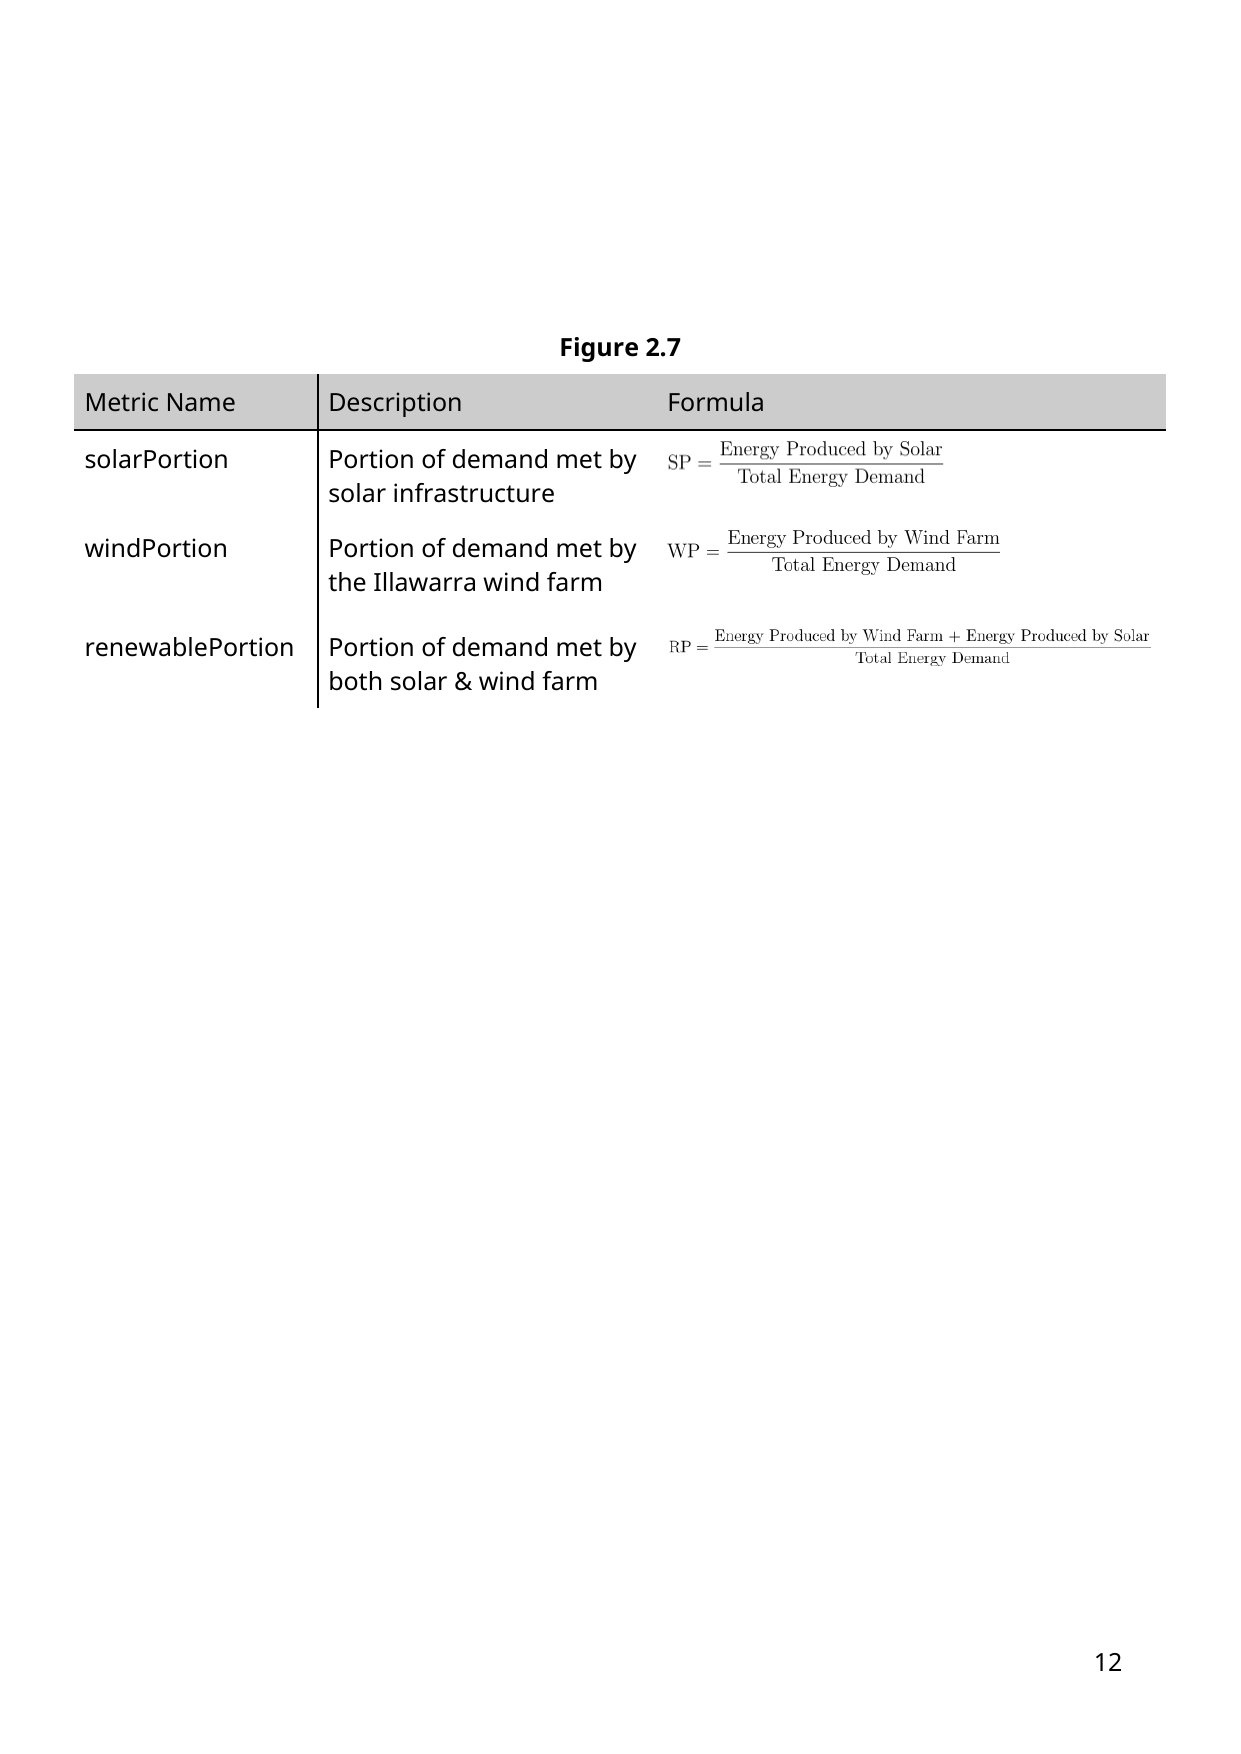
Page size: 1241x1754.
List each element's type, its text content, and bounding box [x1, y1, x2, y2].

table_cell Portion of demand met by solar infrastructure [319, 431, 657, 520]
picture [667, 629, 1152, 666]
table_cell Portion of demand met by the Illawarra wind farm [319, 520, 657, 619]
table_cell Description [319, 374, 657, 429]
table_cell Portion of demand met by both solar & wind farm [319, 619, 657, 708]
table_cell windPortion [74, 520, 317, 619]
table_cell Metric Name [74, 374, 317, 429]
picture [667, 441, 944, 487]
table_cell [657, 431, 1166, 520]
table_cell [657, 619, 1166, 708]
picture [667, 530, 1000, 575]
table_cell solarPortion [74, 431, 317, 520]
table_cell renewablePortion [74, 619, 317, 708]
table_header Figure 2.7 [74, 319, 1166, 374]
table_cell [657, 520, 1166, 619]
table_header [7, 275, 1233, 718]
table_cell Formula [657, 374, 1166, 429]
